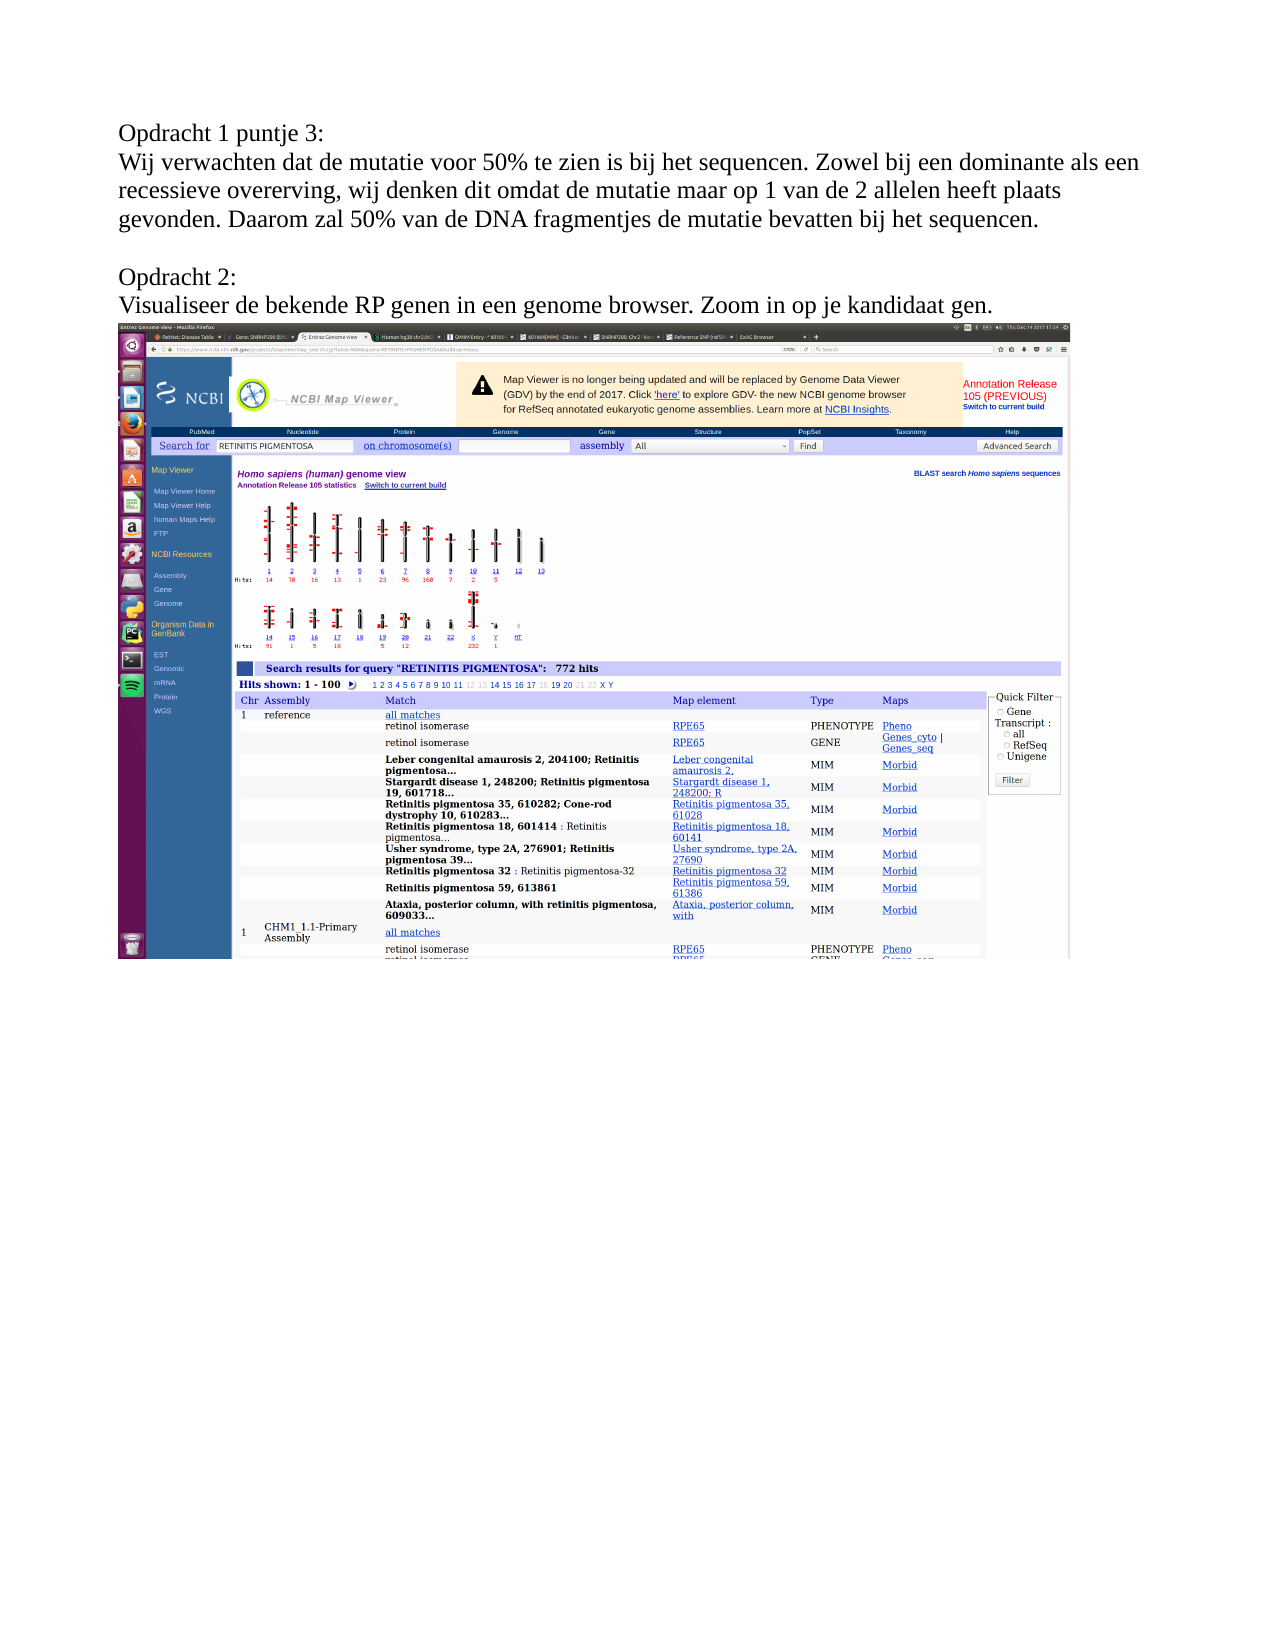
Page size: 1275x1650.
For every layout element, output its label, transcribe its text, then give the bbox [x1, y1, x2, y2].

text Opdracht 2: [118, 262, 1157, 291]
text Wij verwachten dat de mutatie voor 50% te zien is bij het sequencen. Zowel bij een dominante als een recessieve overerving, wij denken dit omdat de mutatie maar op 1 van de 2 allelen heeft plaats gevonden. Daarom zal 50% van de DNA fragmentjes de mutatie bevatten bij het sequencen. [118, 147, 1157, 233]
text Visualiseer de bekende RP genen in een genome browser. Zoom in op je kandidaat gen. [118, 291, 1157, 319]
picture [118, 323, 1071, 959]
text Opdracht 1 puntje 3: [118, 118, 1157, 147]
